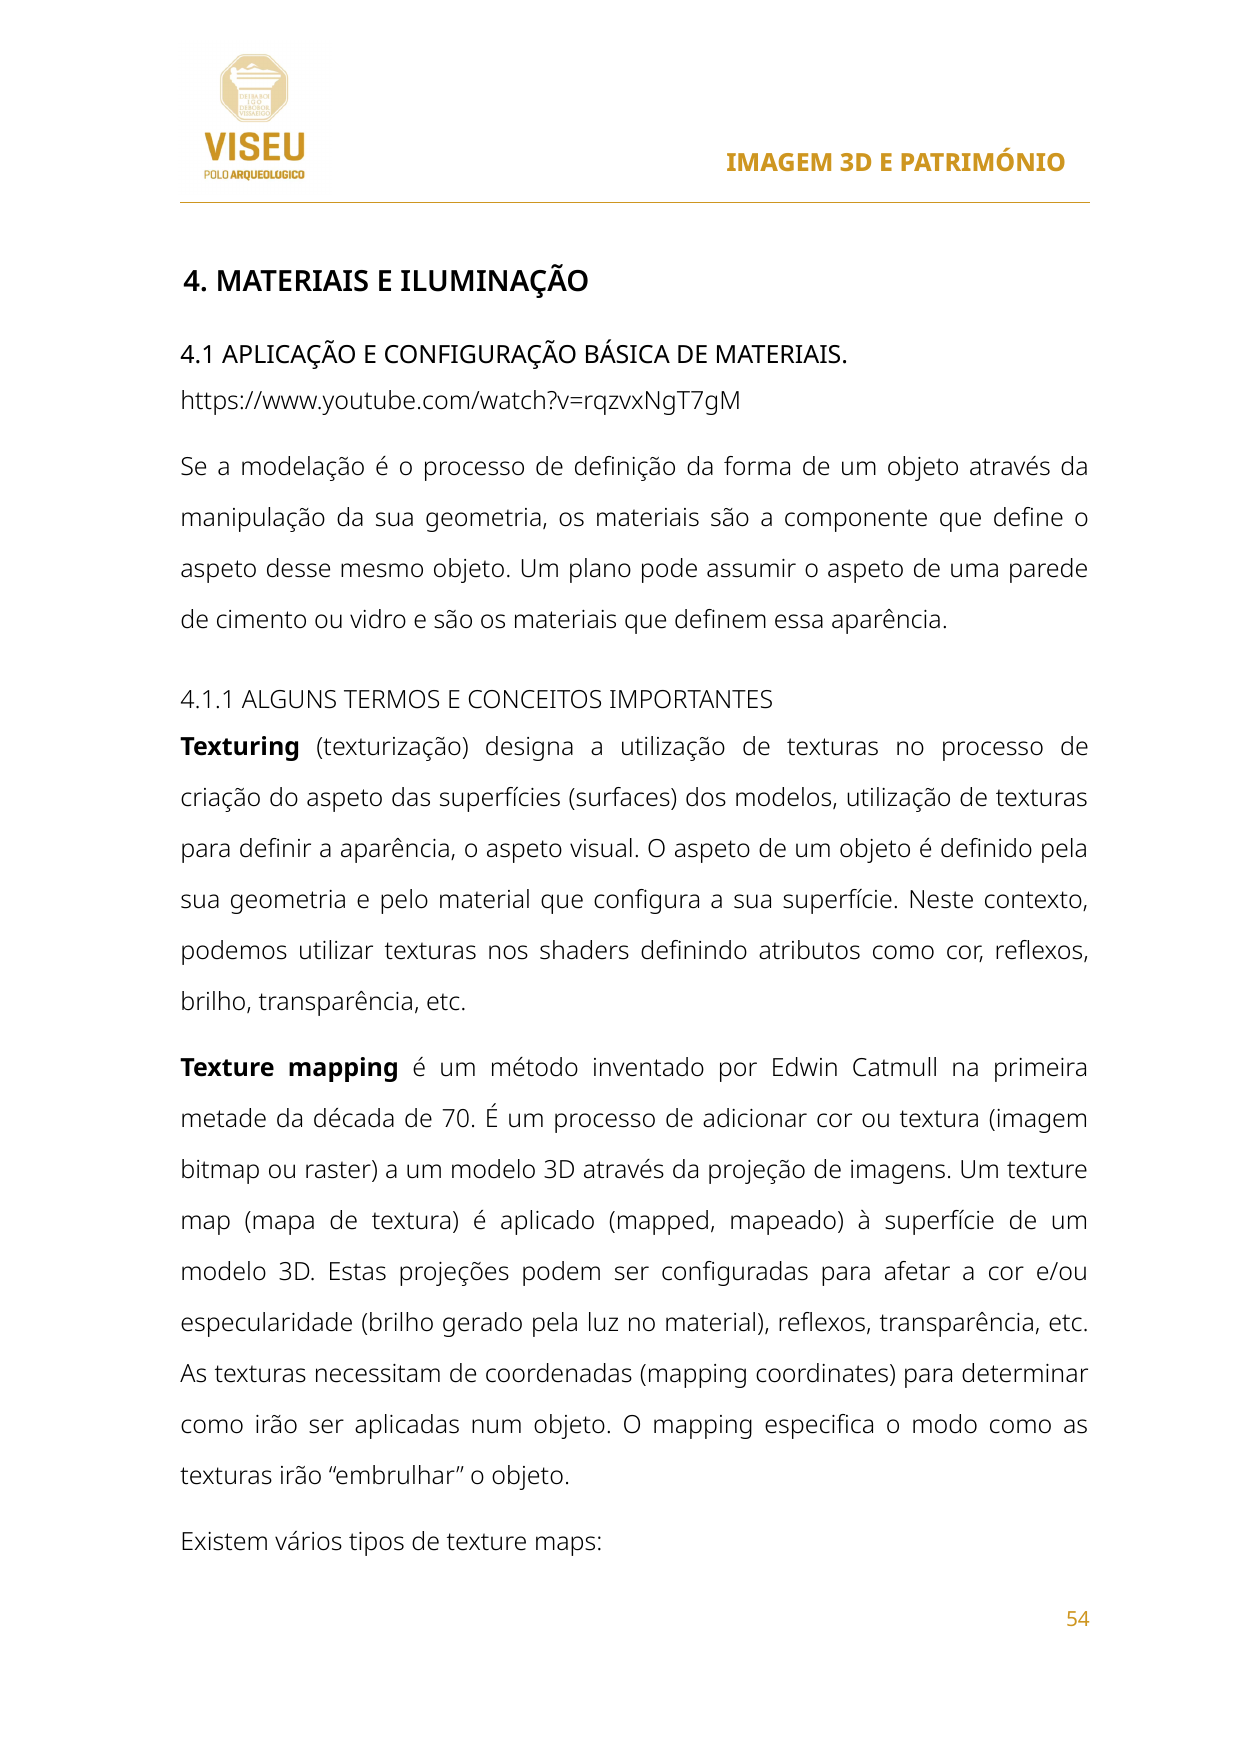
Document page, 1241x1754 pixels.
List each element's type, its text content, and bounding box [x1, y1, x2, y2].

subtitle 4.1.1 Alguns termos e conceitos importantes [180, 682, 1090, 716]
text Texturing (texturização) designa a utilização de texturas no processo de criação do aspeto das superfícies (surfaces) dos modelos, utilização de texturas para definir a aparência, o aspeto visual. O aspeto de um objeto é definido pela sua geometria e pelo material que configura a sua superfície. Neste contexto, podemos utilizar texturas nos shaders definindo atributos como cor, reflexos, brilho, transparência, etc. [180, 728, 1090, 1018]
text Texture mapping é um método inventado por Edwin Catmull na primeira metade da década de 70. É um processo de adicionar cor ou textura (imagem bitmap ou raster) a um modelo 3D através da projeção de imagens. Um texture map (mapa de textura) é aplicado (mapped, mapeado) à superfície de um modelo 3D. Estas projeções podem ser configuradas para afetar a cor e/ou especularidade (brilho gerado pela luz no material), reflexos, transparência, etc. As texturas necessitam de coordenadas (mapping coordinates) para determinar como irão ser aplicadas num objeto. O mapping especifica o modo como as texturas irão “embrulhar” o objeto. [180, 1049, 1090, 1492]
text https://www.youtube.com/watch?v=rqzvxNgT7gM [180, 383, 1090, 417]
subtitle 4.1 Aplicação e configuração básica de materiais. [180, 336, 1090, 370]
text Existem vários tipos de texture maps: [180, 1523, 1090, 1557]
subtitle 4. MATERIAIS E ILUMINAÇÃO [180, 257, 1090, 303]
text Se a modelação é o processo de definição da forma de um objeto através da manipulação da sua geometria, os materiais são a componente que define o aspeto desse mesmo objeto. Um plano pode assumir o aspeto de uma parede de cimento ou vidro e são os materiais que definem essa aparência. [180, 448, 1090, 636]
